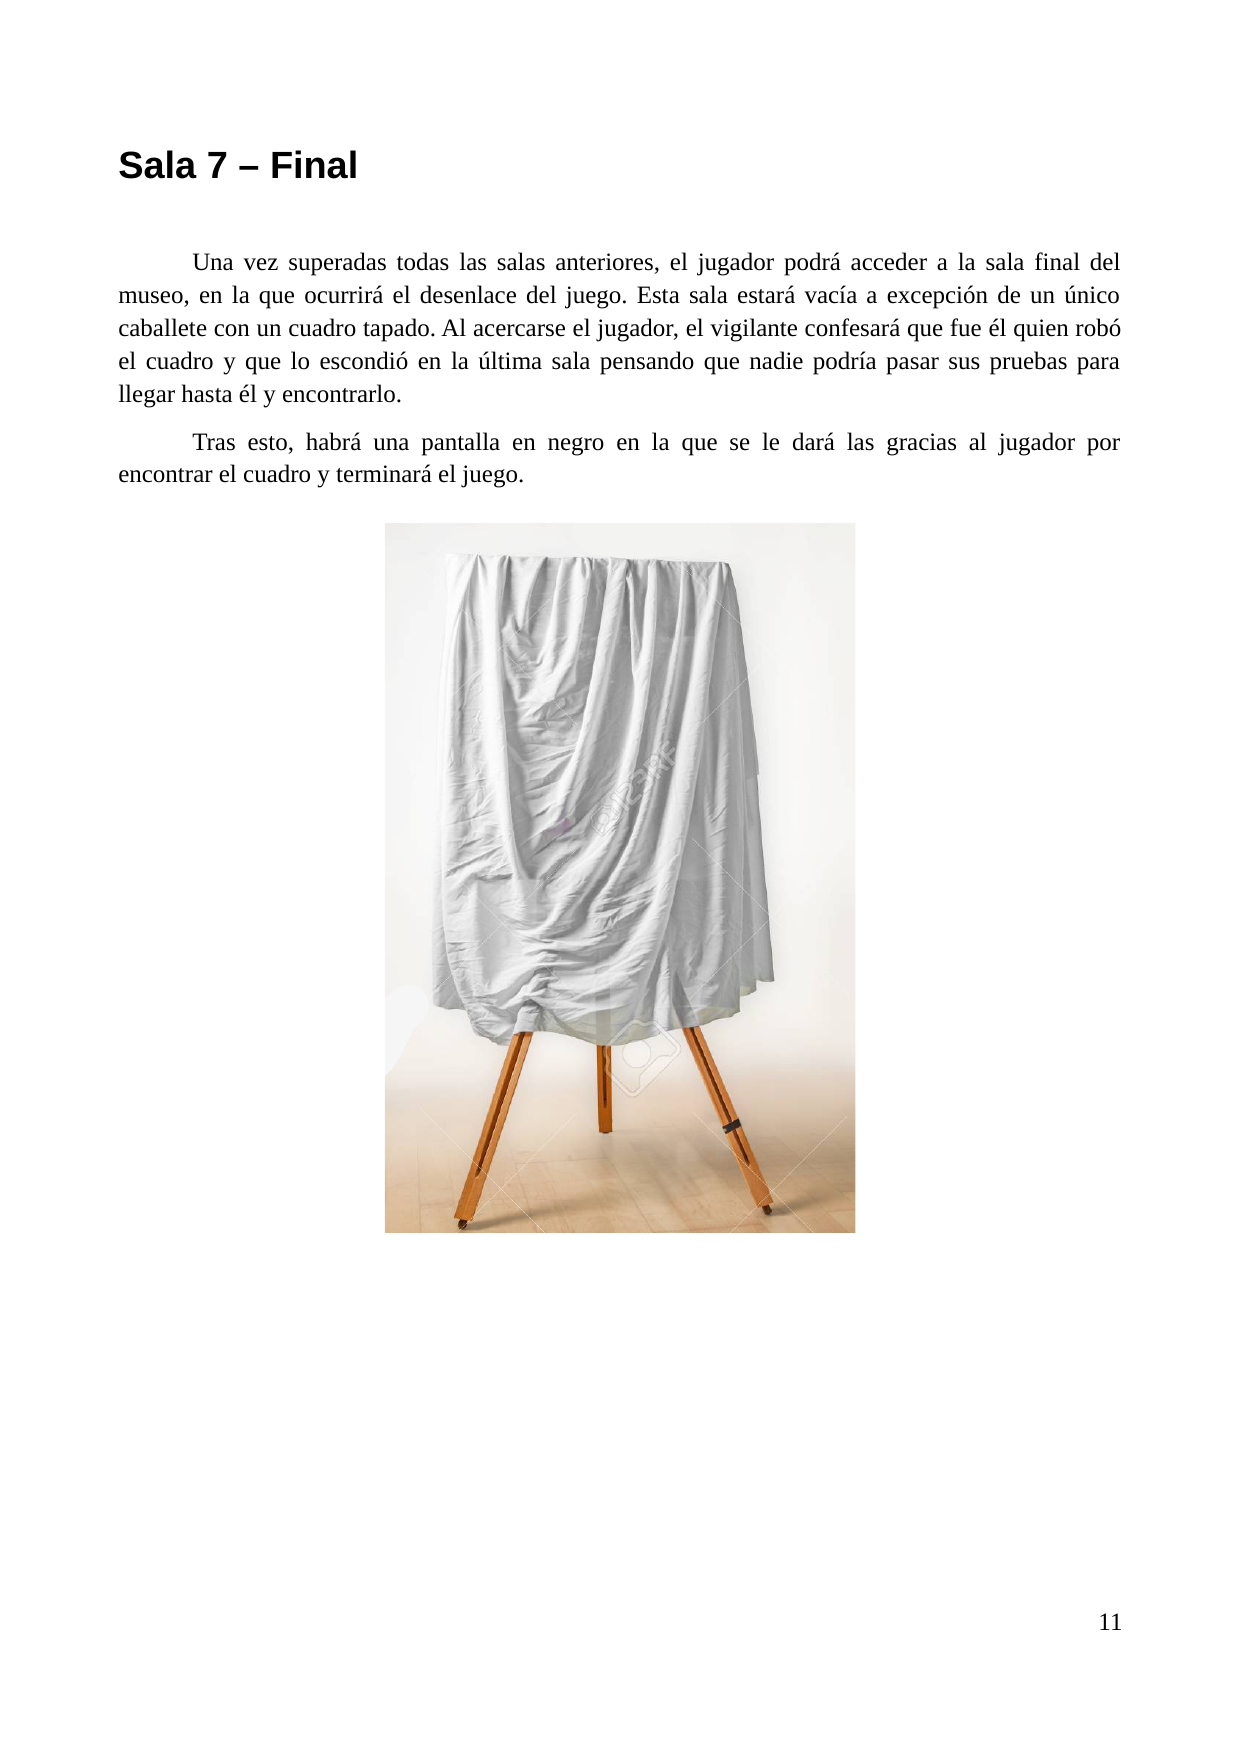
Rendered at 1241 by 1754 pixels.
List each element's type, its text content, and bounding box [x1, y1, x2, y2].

picture [384, 523, 856, 1233]
text Tras esto, habrá una pantalla en negro en la que se le dará las gracias al jugador por encontrar el cuadro y terminará el juego. [118, 427, 1122, 488]
subtitle Sala 7 – Final [118, 143, 1122, 187]
text Una vez superadas todas las salas anteriores, el jugador podrá acceder a la sala final del museo, en la que ocurrirá el desenlace del juego. Esta sala estará vacía a excepción de un único caballete con un cuadro tapado. Al acercarse el jugador, el vigilante confesará que fue él quien robó el cuadro y que lo escondió en la última sala pensando que nadie podría pasar sus pruebas para llegar hasta él y encontrarlo. [118, 247, 1122, 408]
